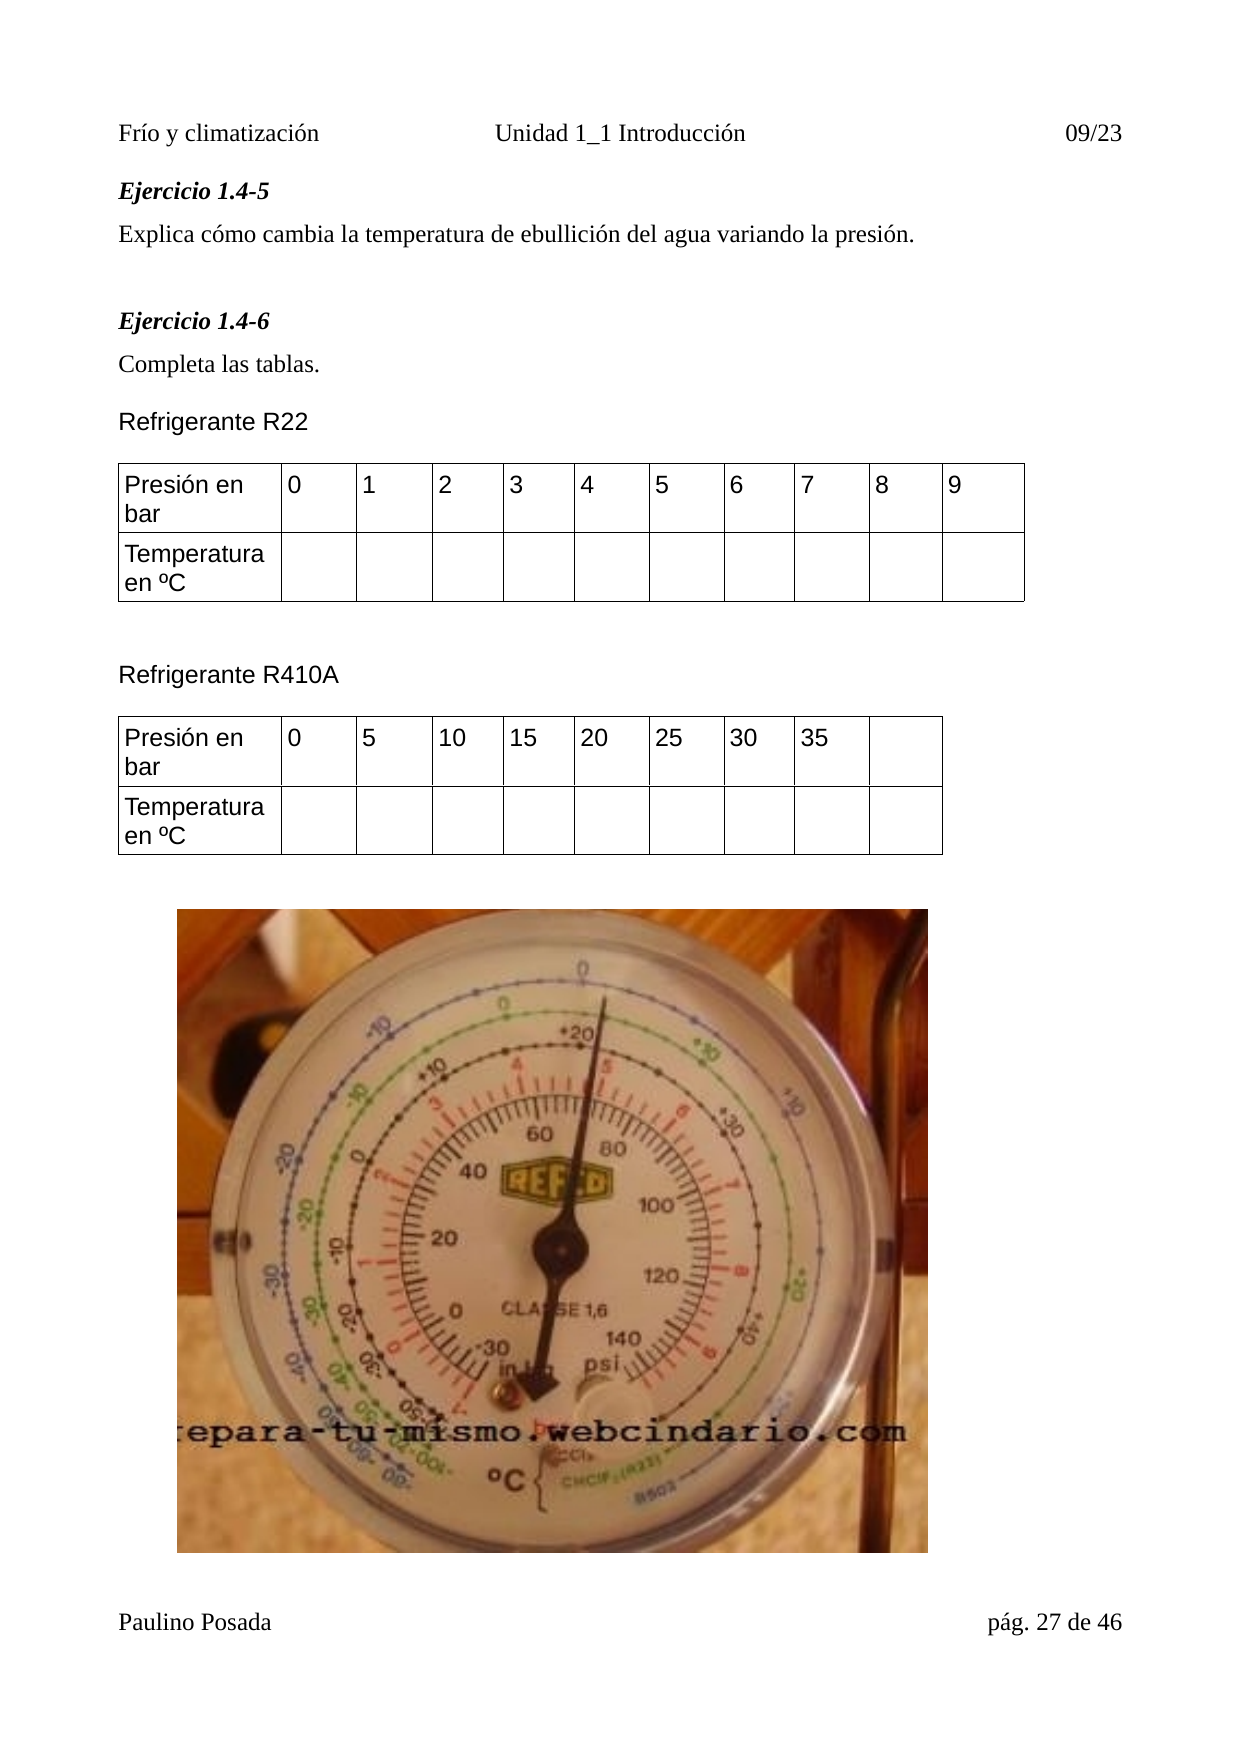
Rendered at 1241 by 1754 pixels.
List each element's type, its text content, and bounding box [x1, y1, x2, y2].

text Explica cómo cambia la temperatura de ebullición del agua variando la presión. [118, 219, 1122, 248]
text Completa las tablas. [118, 349, 1122, 378]
text Ejercicio 1.4-6 [118, 306, 1122, 334]
picture [177, 909, 928, 1553]
text Ejercicio 1.4-5 [118, 176, 1122, 205]
